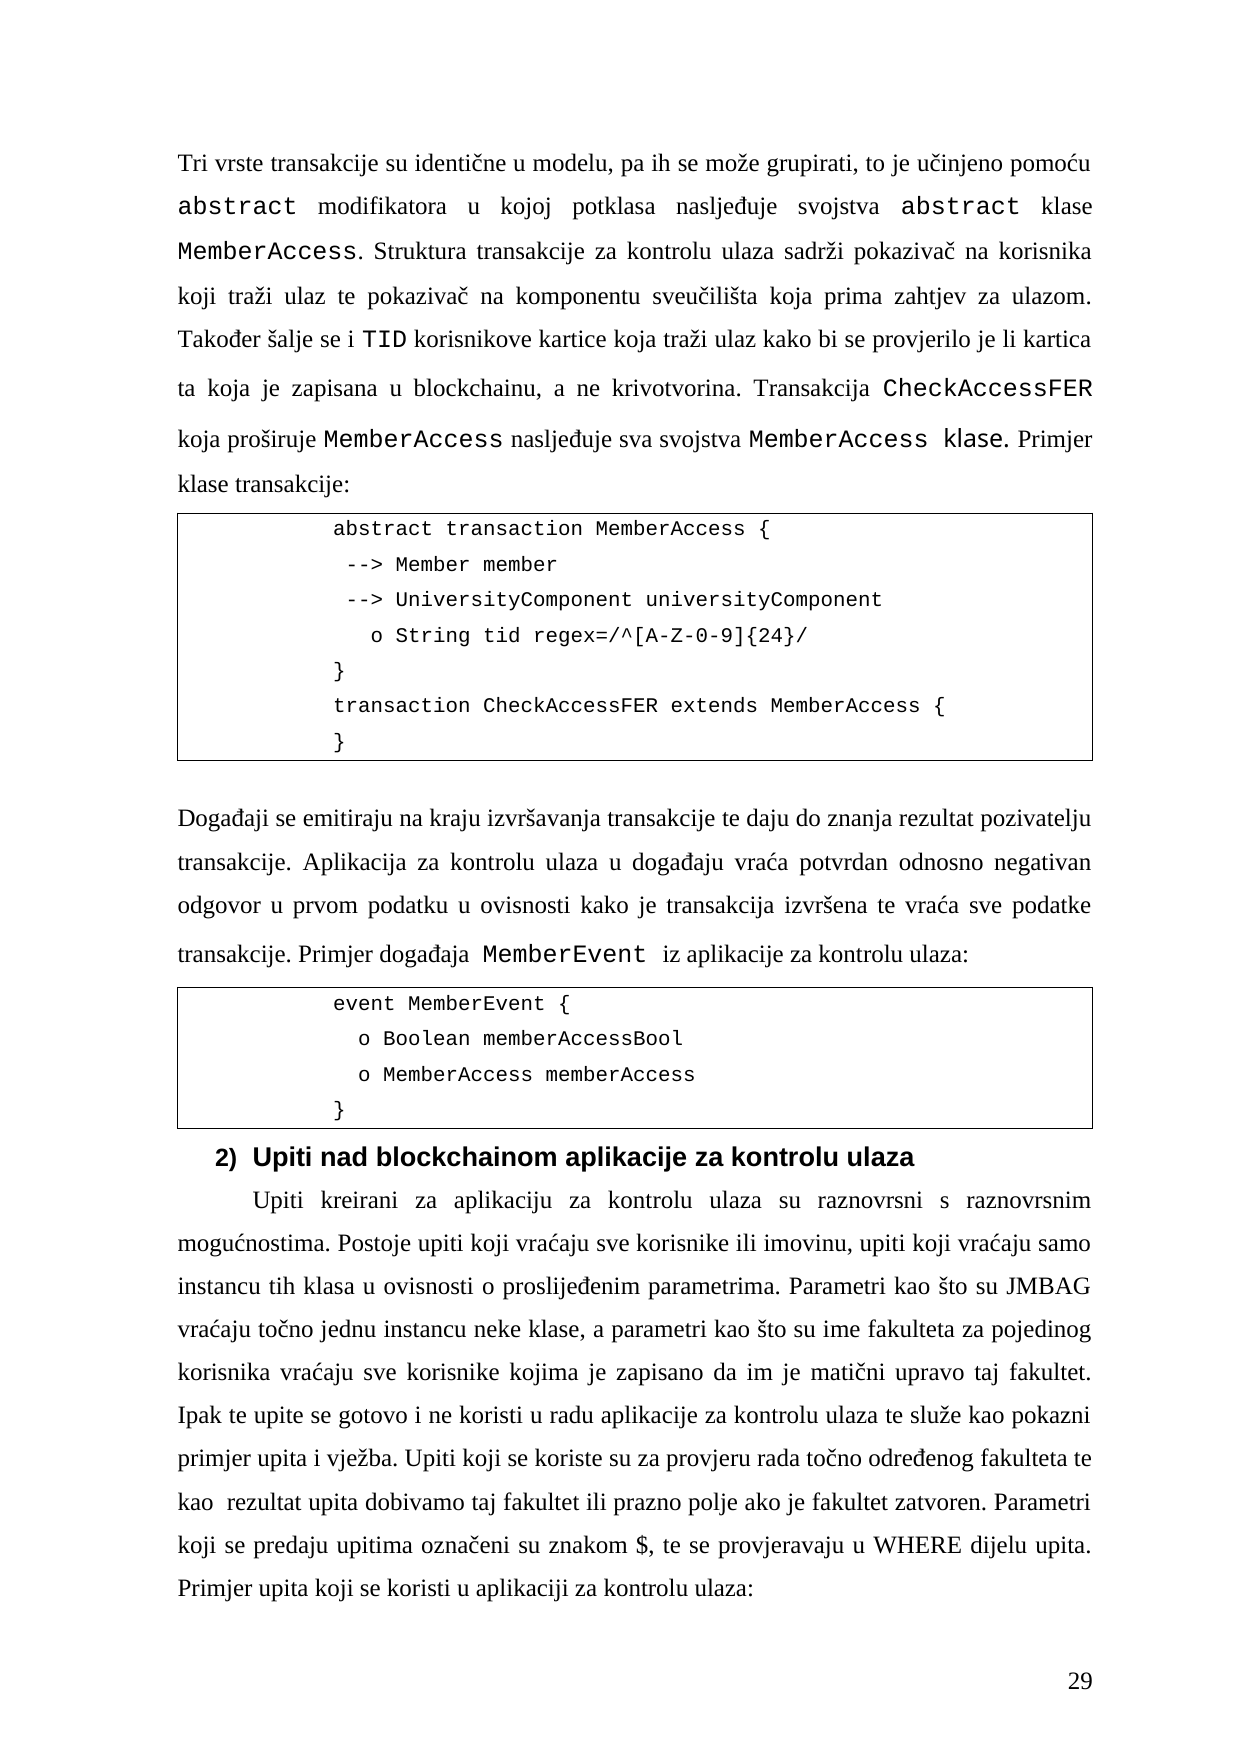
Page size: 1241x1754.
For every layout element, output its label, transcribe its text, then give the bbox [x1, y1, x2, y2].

text Tri vrste transakcije su identične u modelu, pa ih se može grupirati, to je učinjeno pomoću abstract modifikatora u kojoj potklasa nasljeđuje svojstva abstract klase MemberAccess. Struktura transakcije za kontrolu ulaza sadrži pokazivač na korisnika koji traži ulaz te pokazivač na komponentu sveučilišta koja prima zahtjev za ulazom. Također šalje se i TID korisnikove kartice koja traži ulaz kako bi se provjerilo je li kartica ta koja je zapisana u blockchainu, a ne krivotvorina. Transakcija CheckAccessFER koja proširuje MemberAccess nasljeđuje sva svojstva MemberAccess klase. Primjer klase transakcije: [177, 148, 1092, 498]
text Upiti kreirani za aplikaciju za kontrolu ulaza su raznovrsni s raznovrsnim mogućnostima. Postoje upiti koji vraćaju sve korisnike ili imovinu, upiti koji vraćaju samo instancu tih klasa u ovisnosti o proslijeđenim parametrima. Parametri kao što su JMBAG vraćaju točno jednu instancu neke klase, a parametri kao što su ime fakulteta za pojedinog korisnika vraćaju sve korisnike kojima je zapisano da im je matični upravo taj fakultet. Ipak te upite se gotovo i ne koristi u radu aplikacije za kontrolu ulaza te služe kao pokazni primjer upita i vježba. Upiti koji se koriste su za provjeru rada točno određenog fakulteta te kao rezultat upita dobivamo taj fakultet ili prazno polje ako je fakultet zatvoren. Parametri koji se predaju upitima označeni su znakom $, te se provjeravaju u WHERE dijelu upita. Primjer upita koji se koristi u aplikaciji za kontrolu ulaza: [177, 1185, 1092, 1602]
table_header event MemberEvent { o Boolean memberAccessBool o MemberAccess memberAccess } [178, 988, 1092, 1128]
table_header abstract transaction MemberAccess { --> Member member --> UniversityComponent universityComponent o String tid regex=/^[A-Z-0-9]{24}/ } transaction CheckAccessFER extends MemberAccess { } [178, 514, 1092, 760]
text Događaji se emitiraju na kraju izvršavanja transakcije te daju do znanja rezultat pozivatelju transakcije. Aplikacija za kontrolu ulaza u događaju vraća potvrdan odnosno negativan odgovor u prvom podatku u ovisnosti kako je transakcija izvršena te vraća sve podatke transakcije. Primjer događaja MemberEvent iz aplikacije za kontrolu ulaza: [177, 803, 1092, 970]
list Upiti nad blockchainom aplikacije za kontrolu ulaza [215, 1141, 1092, 1172]
